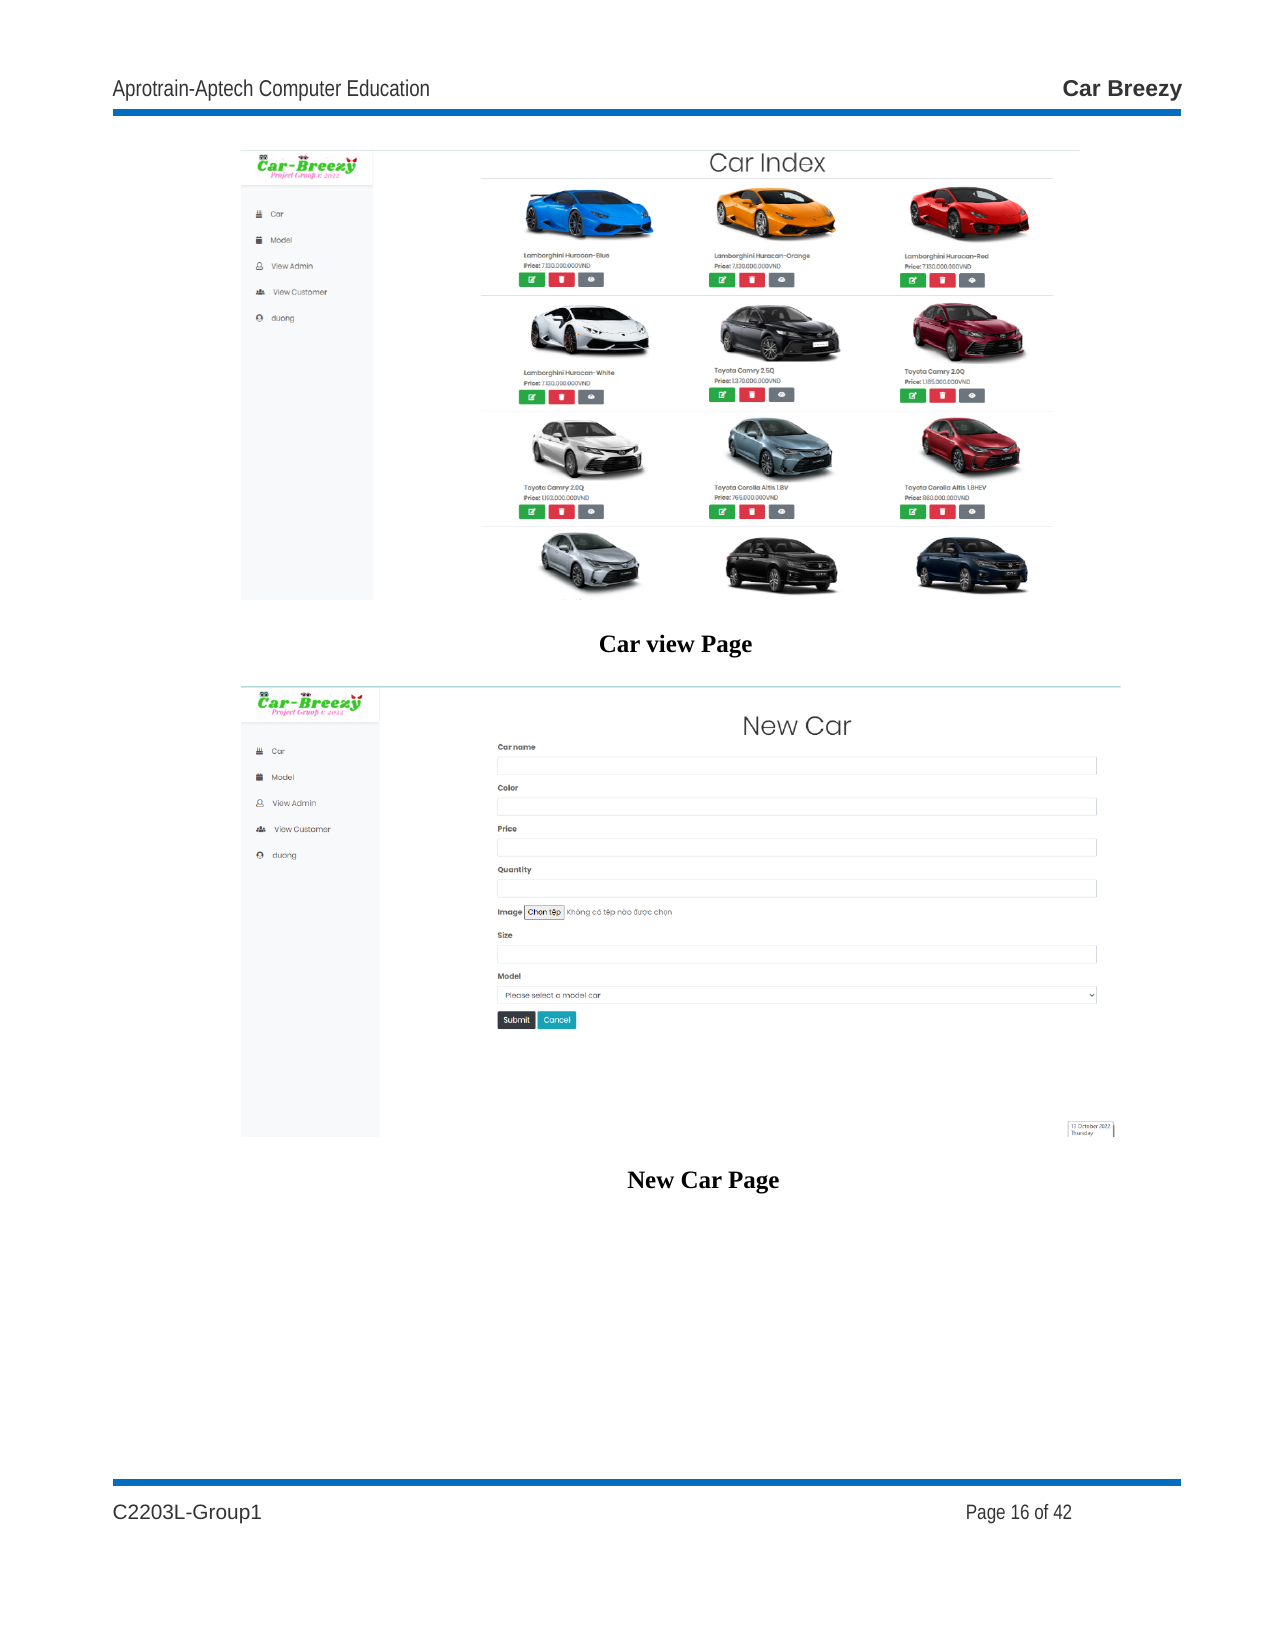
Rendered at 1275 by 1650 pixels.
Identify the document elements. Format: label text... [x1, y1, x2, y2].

text Car view Page [284, 629, 1106, 657]
text New Car Page [284, 1165, 1106, 1194]
